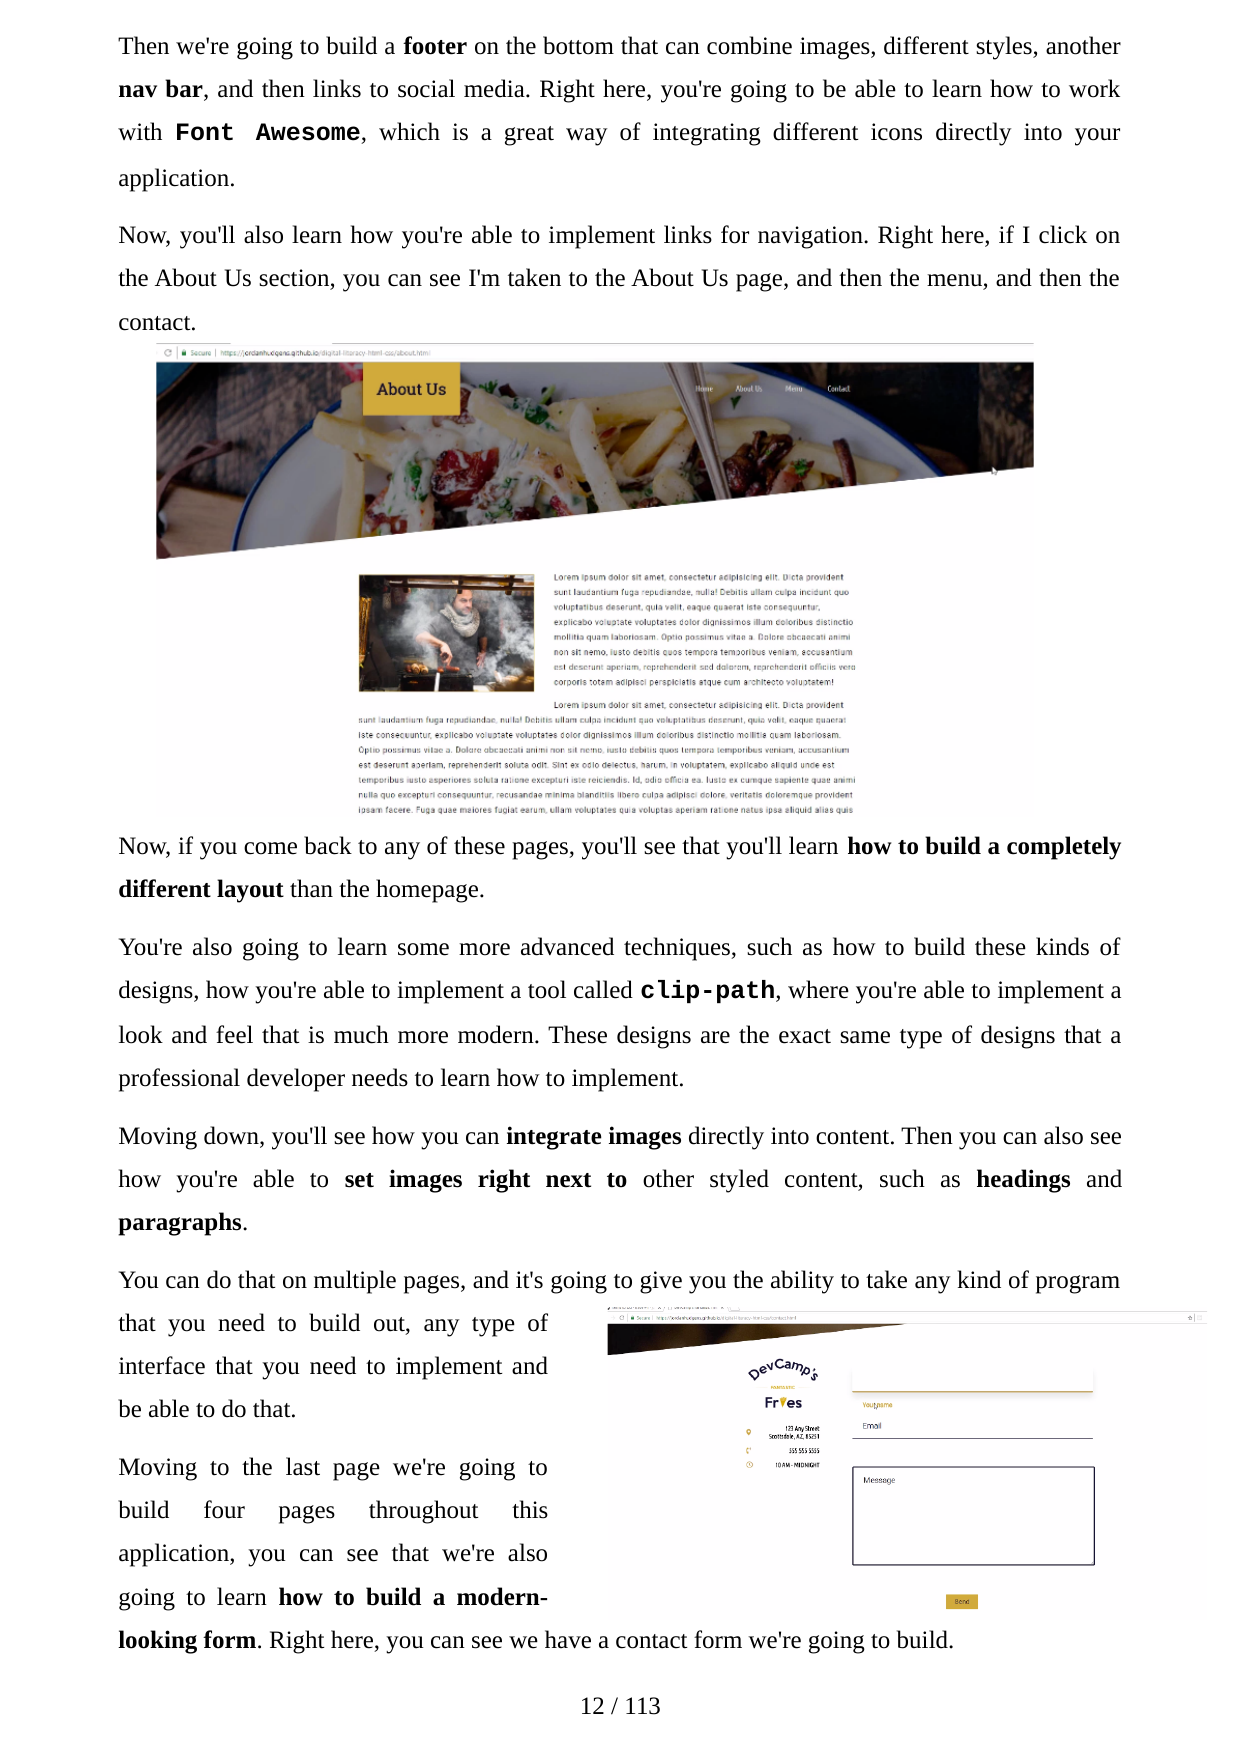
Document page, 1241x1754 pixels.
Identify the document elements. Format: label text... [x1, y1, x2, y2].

text Moving down, you'll see how you can integrate images directly into content. Then you can also see how you're able to set images right next to other styled content, such as headings and paragraphs. [118, 1121, 1122, 1236]
text You're also going to learn some more advanced techniques, such as how to build these kinds of designs, how you're able to implement a tool called clip-path, where you're able to implement a look and feel that is much more modern. These designs are the exact same type of designs that a professional developer needs to learn how to implement. [118, 932, 1122, 1092]
picture [607, 1307, 1208, 1620]
picture [156, 343, 1034, 817]
text Then we're going to build a footer on the bottom that can combine images, different styles, another nav bar, and then links to social media. Right here, you're going to be able to learn how to work with Font Awesome, which is a great way of integrating different icons directly into your application. [118, 31, 1122, 191]
text Now, you'll also learn how you're able to implement links for navigation. Right here, if I click on the About Us section, you can see I'm taken to the About Us page, and then the menu, and then the contact. [118, 220, 1122, 335]
text Moving to the last page we're going to build four pages throughout this application, you can see that we're also going to learn how to build a modern-looking form. Right here, you can see we have a contact form we're going to build. [118, 1452, 1122, 1653]
text Now, if you come back to any of these pages, you'll see that you'll learn how to build a completely different layout than the homepage. [118, 364, 1122, 903]
text You can do that on multiple pages, and it's going to give you the ability to take any kind of program that you need to build out, any type of interface that you need to implement and be able to do that. [118, 1265, 1122, 1423]
